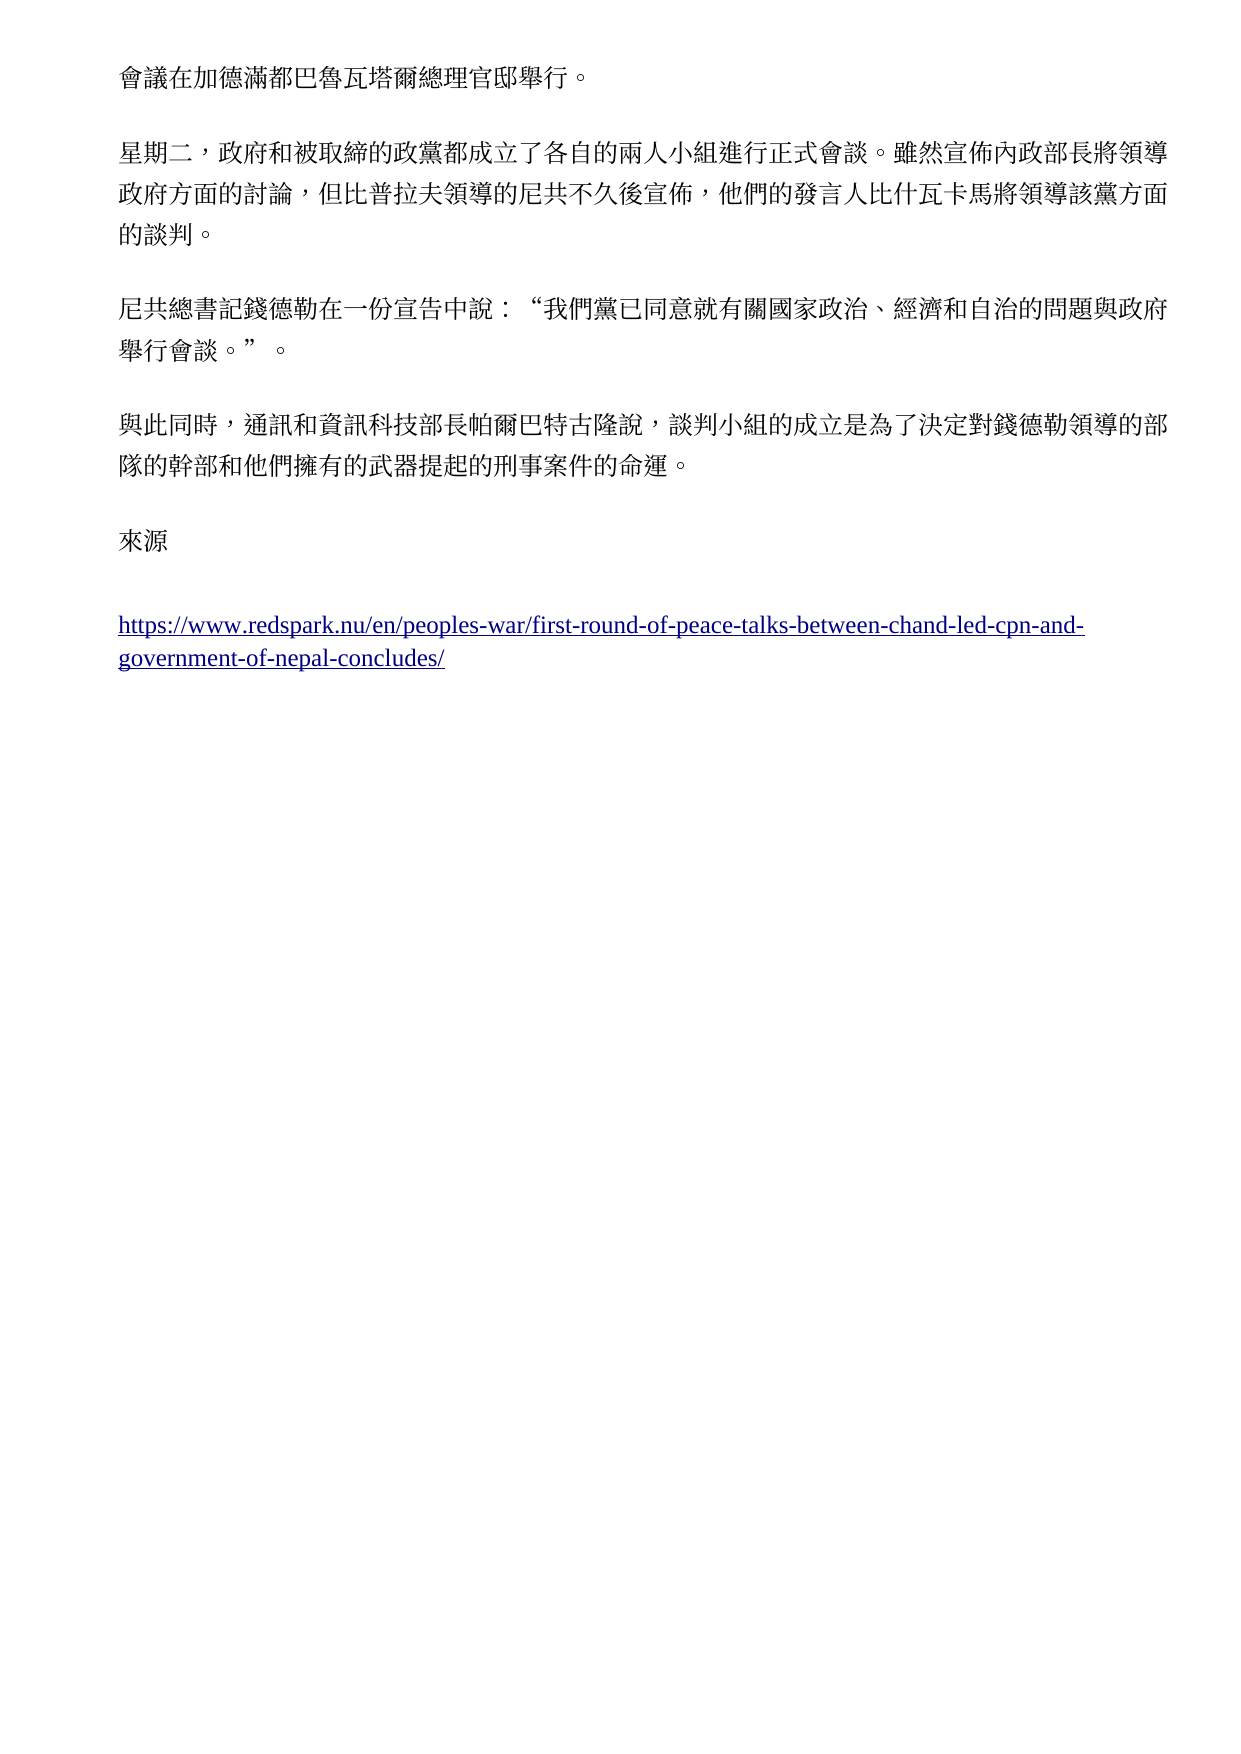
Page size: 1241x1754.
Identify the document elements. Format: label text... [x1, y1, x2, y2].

text https://www.redspark.nu/en/peoples-war/first-round-of-peace-talks-between-chand-led-cpn-and-government-of-nepal-concludes/ [118, 577, 1181, 672]
text 會議在加德滿都巴魯瓦塔爾總理官邸舉行。 星期二，政府和被取締的政黨都成立了各自的兩人小組進行正式會談。雖然宣佈內政部長將領導政府方面的討論，但比普拉夫領導的尼共不久後宣佈，他們的發言人比什瓦卡馬將領導該黨方面的談判。 尼共總書記錢德勒在一份宣告中說：“我們黨已同意就有關國家政治、經濟和自治的問題與政府舉行會談。”。 與此同時，通訊和資訊科技部長帕爾巴特古隆說，談判小組的成立是為了決定對錢德勒領導的部隊的幹部和他們擁有的武器提起的刑事案件的命運。 來源 [118, 59, 1181, 557]
